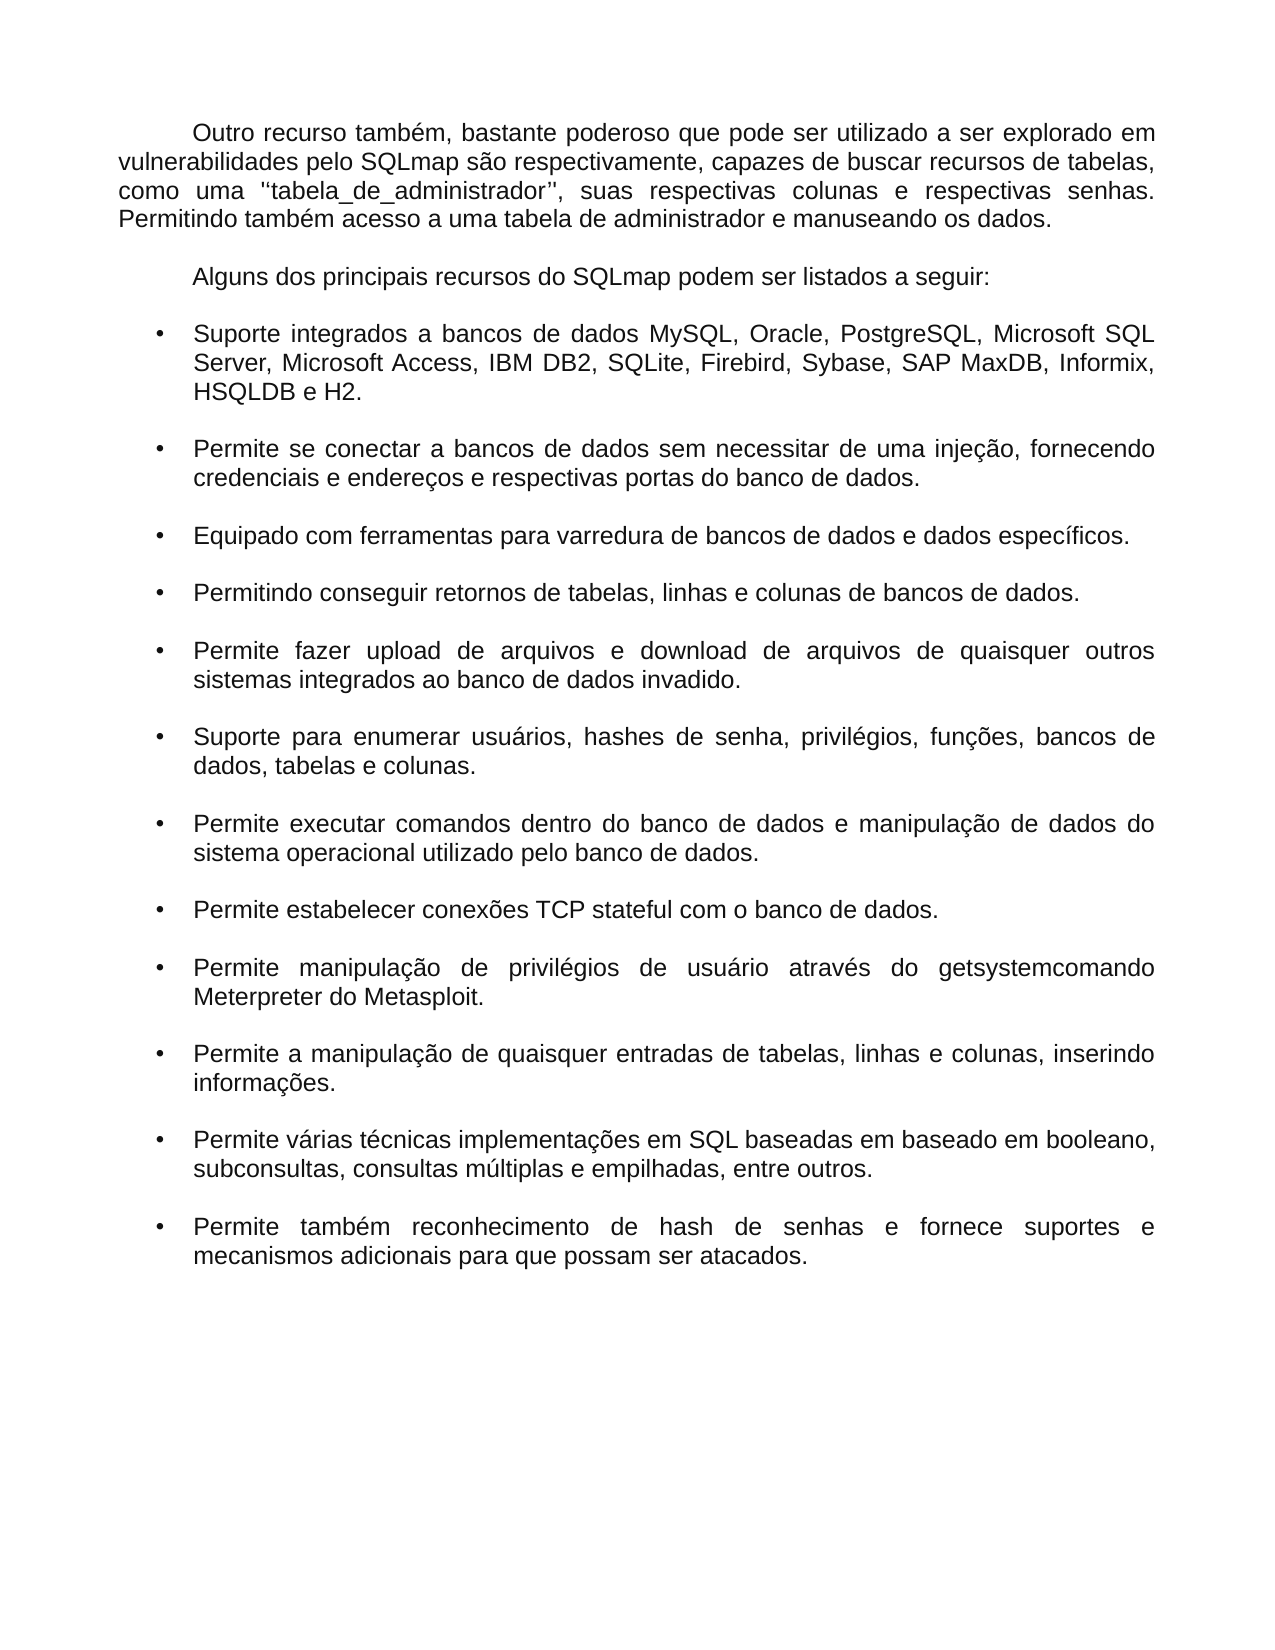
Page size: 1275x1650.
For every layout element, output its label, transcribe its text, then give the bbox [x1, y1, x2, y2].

list Equipado com ferramentas para varredura de bancos de dados e dados específicos. [156, 521, 1157, 550]
list Permite também reconhecimento de hash de senhas e fornece suportes e mecanismos adicionais para que possam ser atacados. [156, 1212, 1157, 1269]
list Suporte para enumerar usuários, hashes de senha, privilégios, funções, bancos de dados, tabelas e colunas. [156, 722, 1157, 780]
list Permite várias técnicas implementações em SQL baseadas em baseado em booleano, subconsultas, consultas múltiplas e empilhadas, entre outros. [156, 1125, 1157, 1183]
list Permite estabelecer conexões TCP stateful com o banco de dados. [156, 895, 1157, 924]
list Permite manipulação de privilégios de usuário através do getsystemcomando Meterpreter do Metasploit. [156, 953, 1157, 1010]
list Permite fazer upload de arquivos e download de arquivos de quaisquer outros sistemas integrados ao banco de dados invadido. [156, 636, 1157, 694]
list Permite a manipulação de quaisquer entradas de tabelas, linhas e colunas, inserindo informações. [156, 1039, 1157, 1097]
list Permite se conectar a bancos de dados sem necessitar de uma injeção, fornecendo credenciais e endereços e respectivas portas do banco de dados. [156, 434, 1157, 492]
list Permitindo conseguir retornos de tabelas, linhas e colunas de bancos de dados. [156, 578, 1157, 607]
list Permite executar comandos dentro do banco de dados e manipulação de dados do sistema operacional utilizado pelo banco de dados. [156, 809, 1157, 866]
text Alguns dos principais recursos do SQLmap podem ser listados a seguir: [118, 262, 1157, 291]
text Outro recurso também, bastante poderoso que pode ser utilizado a ser explorado em vulnerabilidades pelo SQLmap são respectivamente, capazes de buscar recursos de tabelas, como uma '‘tabela_de_administrador’', suas respectivas colunas e respectivas senhas. Permitindo também acesso a uma tabela de administrador e manuseando os dados. [118, 118, 1157, 233]
list Suporte integrados a bancos de dados MySQL, Oracle, PostgreSQL, Microsoft SQL Server, Microsoft Access, IBM DB2, SQLite, Firebird, Sybase, SAP MaxDB, Informix, HSQLDB e H2. [156, 319, 1157, 406]
